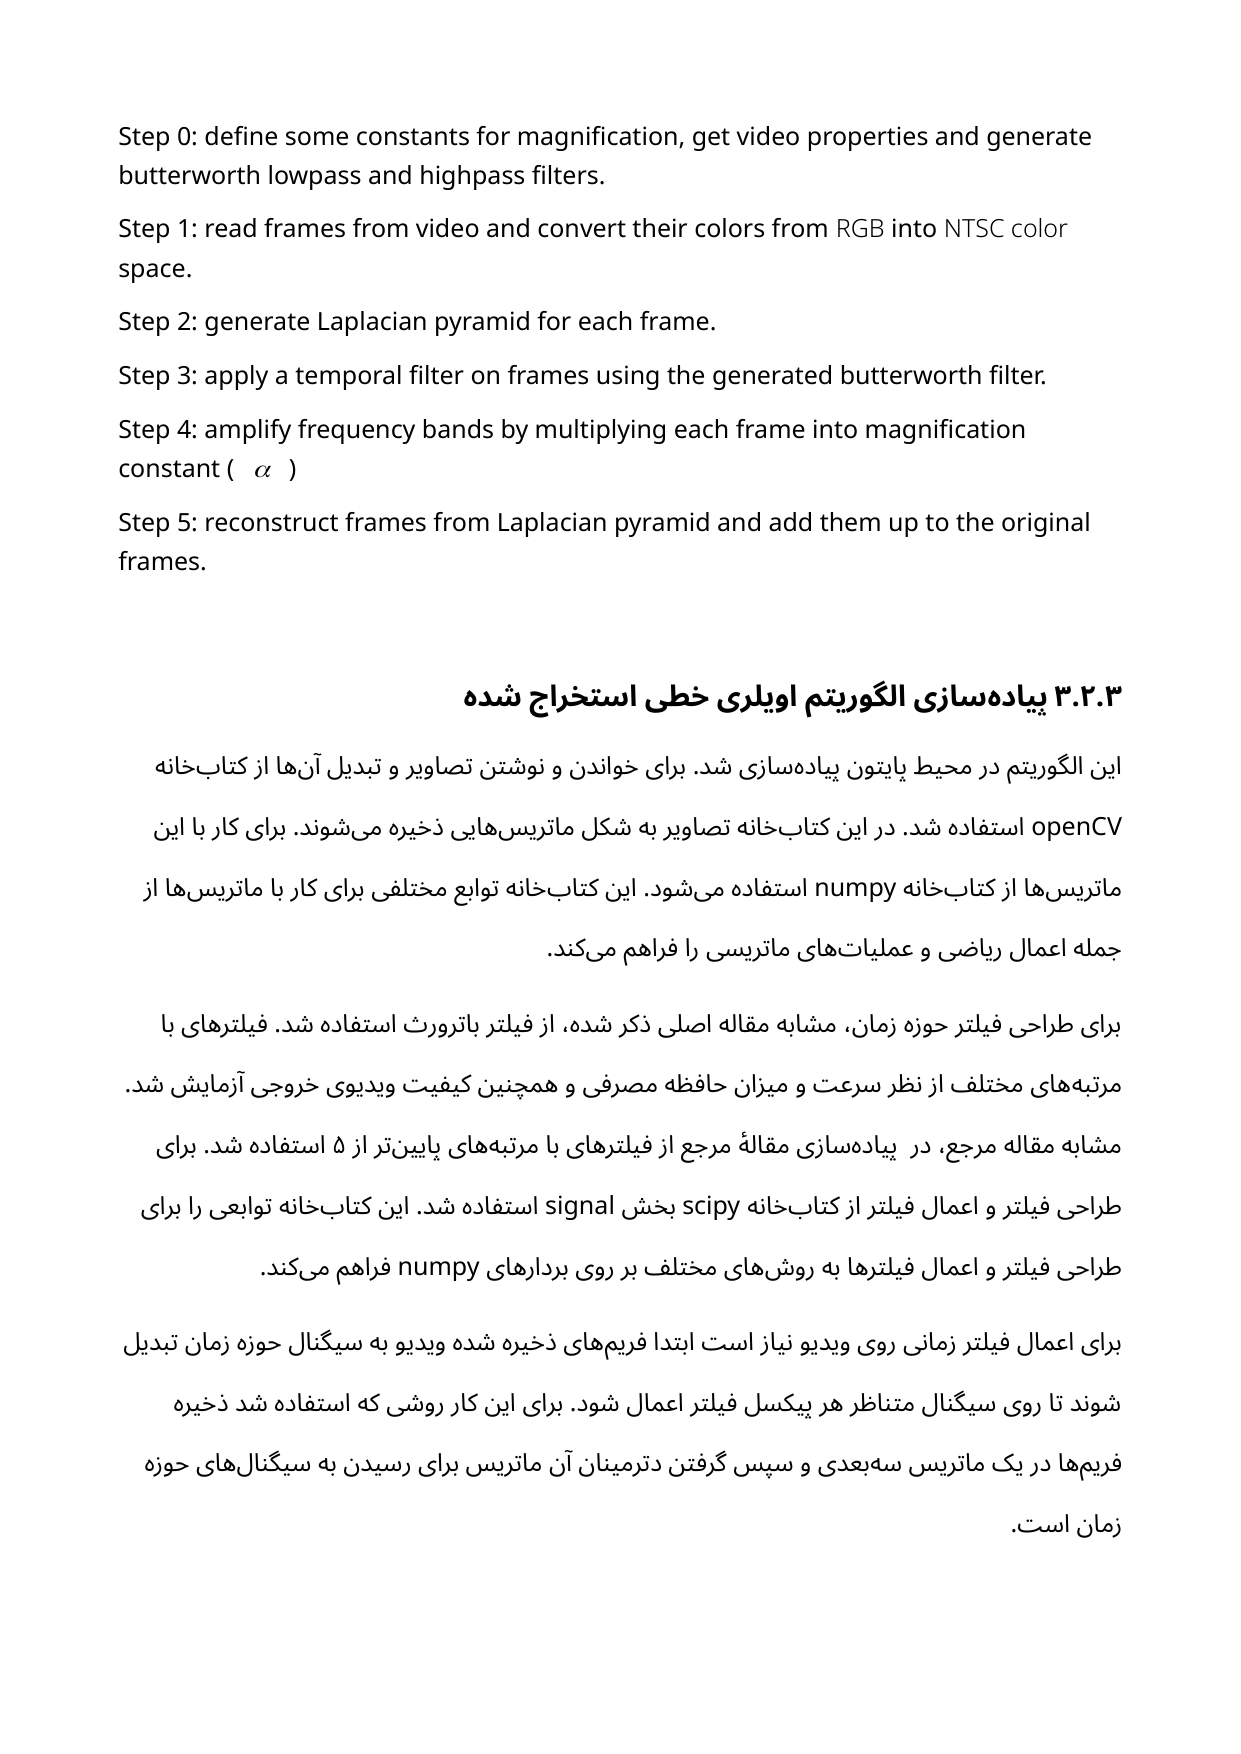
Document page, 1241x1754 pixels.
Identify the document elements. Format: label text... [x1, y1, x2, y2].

text Step 1: read frames from video and convert their colors from RGB into NTSC color space. [118, 211, 1122, 284]
text Step 3: apply a temporal filter on frames using the generated butterworth filter. [118, 358, 1122, 392]
text برای اعمال فیلتر زمانی روی ویدیو نیاز است ابتدا فریم‌های ذخیره شده ویدیو به سیگنال حوزه زمان تبدیل شوند تا روی سیگنال متناظر هر پیکسل فیلتر اعمال شود. برای این کار روشی که استفاده شد ذخیره فریم‌ها در یک ماتریس سه‌بعدی و سپس گرفتن دترمینان آن ماتریس برای رسیدن به سیگنال‌های حوزه زمان است. [118, 1316, 1122, 1551]
text Step 2: generate Laplacian pyramid for each frame. [118, 304, 1122, 338]
subtitle پیاده‌سازی الگوریتم اویلری خطی استخراج شده [118, 666, 1122, 728]
text Step 0: define some constants for magnification, get video properties and generate butterworth lowpass and highpass filters. [118, 118, 1122, 191]
text برای طراحی فیلتر حوزه زمان، مشابه مقاله اصلی ذکر شده، از فیلتر باترورث استفاده شد. فیلترهای با مرتبه‌های مختلف از نظر سرعت و میزان حافظه مصرفی و همچنین کیفیت ویدیوی خروجی آزمایش شد. مشابه مقاله مرجع، در پیاده‌سازی مقالهٔ مرجع از فیلترهای با مرتبه‌های پایین‌تر از ۵ استفاده شد. برای طراحی فیلتر و اعمال فیلتر از کتاب‌خانه scipy بخش signal استفاده شد. این کتاب‌خانه توابعی را برای طراحی فیلتر و اعمال فیلترها به روش‌های مختلف بر روی بردارهای numpy فراهم می‌کند. [118, 998, 1122, 1293]
text Step 5: reconstruct frames from Laplacian pyramid and add them up to the original frames. [118, 504, 1122, 578]
text Step 4: amplify frequency bands by multiplying each frame into magnification constant () [118, 411, 1122, 485]
text این الگوریتم در محیط پایتون پیاده‌سازی شد. برای خواندن و نوشتن تصاویر و تبدیل آن‌ها از کتاب‌خانه openCV استفاده شد. در این کتاب‌خانه تصاویر به شکل ماتریس‌هایی ذخیره می‌شوند. برای کار با این ماتریس‌ها از کتاب‌خانه numpy استفاده می‌شود. این کتاب‌خانه توابع مختلفی برای کار با ماتریس‌ها از جمله اعمال ریاضی و عملیات‌های ماتریسی را فراهم می‌کند. [118, 740, 1122, 975]
